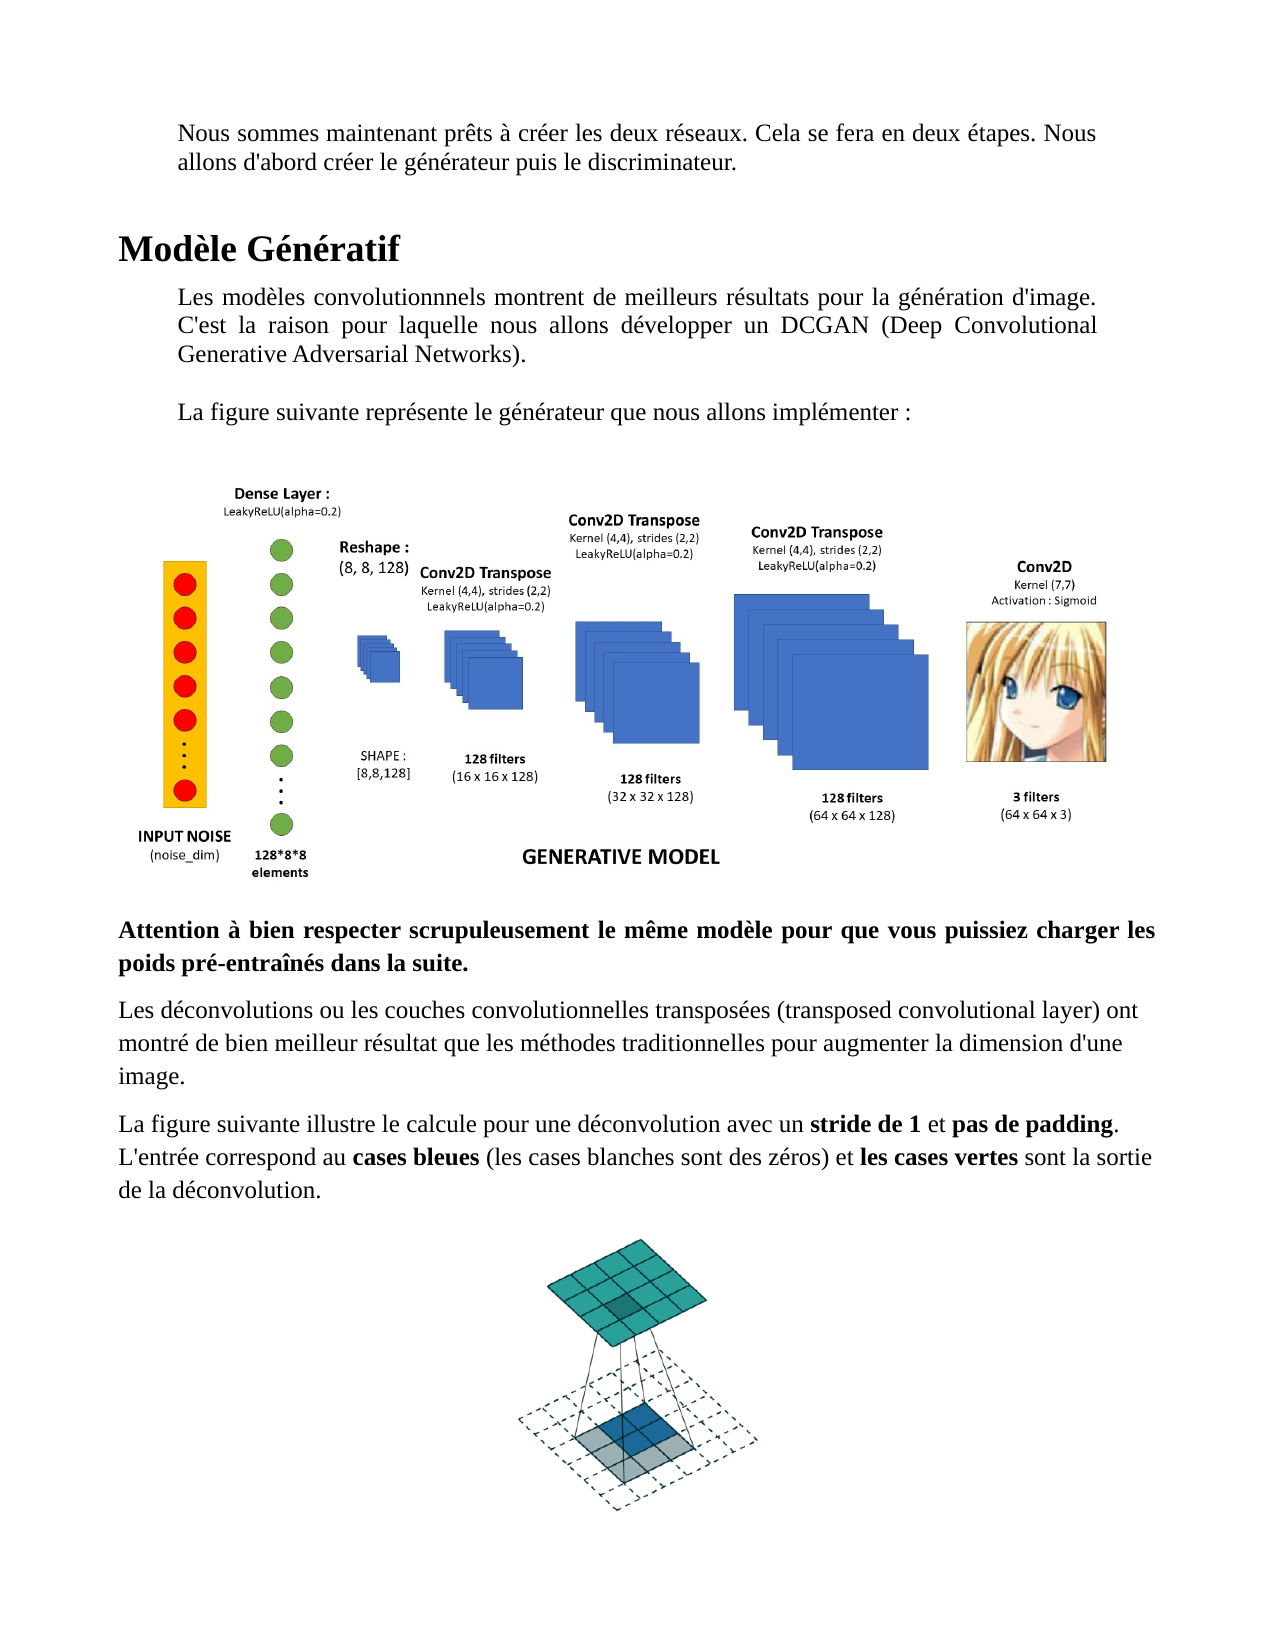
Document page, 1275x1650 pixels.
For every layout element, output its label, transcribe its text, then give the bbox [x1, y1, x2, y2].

subtitle Modèle Génératif [118, 226, 1157, 269]
text Les déconvolutions ou les couches convolutionnelles transposées (transposed convolutional layer) ont montré de bien meilleur résultat que les méthodes traditionnelles pour augmenter la dimension d'une image. [118, 995, 1157, 1090]
text Nous sommes maintenant prêts à créer les deux réseaux. Cela se fera en deux étapes. Nous allons d'abord créer le générateur puis le discriminateur. [177, 118, 1098, 176]
text La figure suivante représente le générateur que nous allons implémenter : [177, 397, 1098, 426]
text Les modèles convolutionnnels montrent de meilleurs résultats pour la génération d'image. C'est la raison pour laquelle nous allons développer un DCGAN (Deep Convolutional Generative Adversarial Networks). [177, 282, 1098, 368]
picture [502, 1222, 773, 1527]
text La figure suivante illustre le calcule pour une déconvolution avec un stride de 1 et pas de padding. L'entrée correspond au cases bleues (les cases blanches sont des zéros) et les cases vertes sont la sortie de la déconvolution. [118, 1109, 1157, 1204]
picture [118, 455, 1157, 886]
text Attention à bien respecter scrupuleusement le même modèle pour que vous puissiez charger les poids pré-entraînés dans la suite. [118, 915, 1157, 976]
